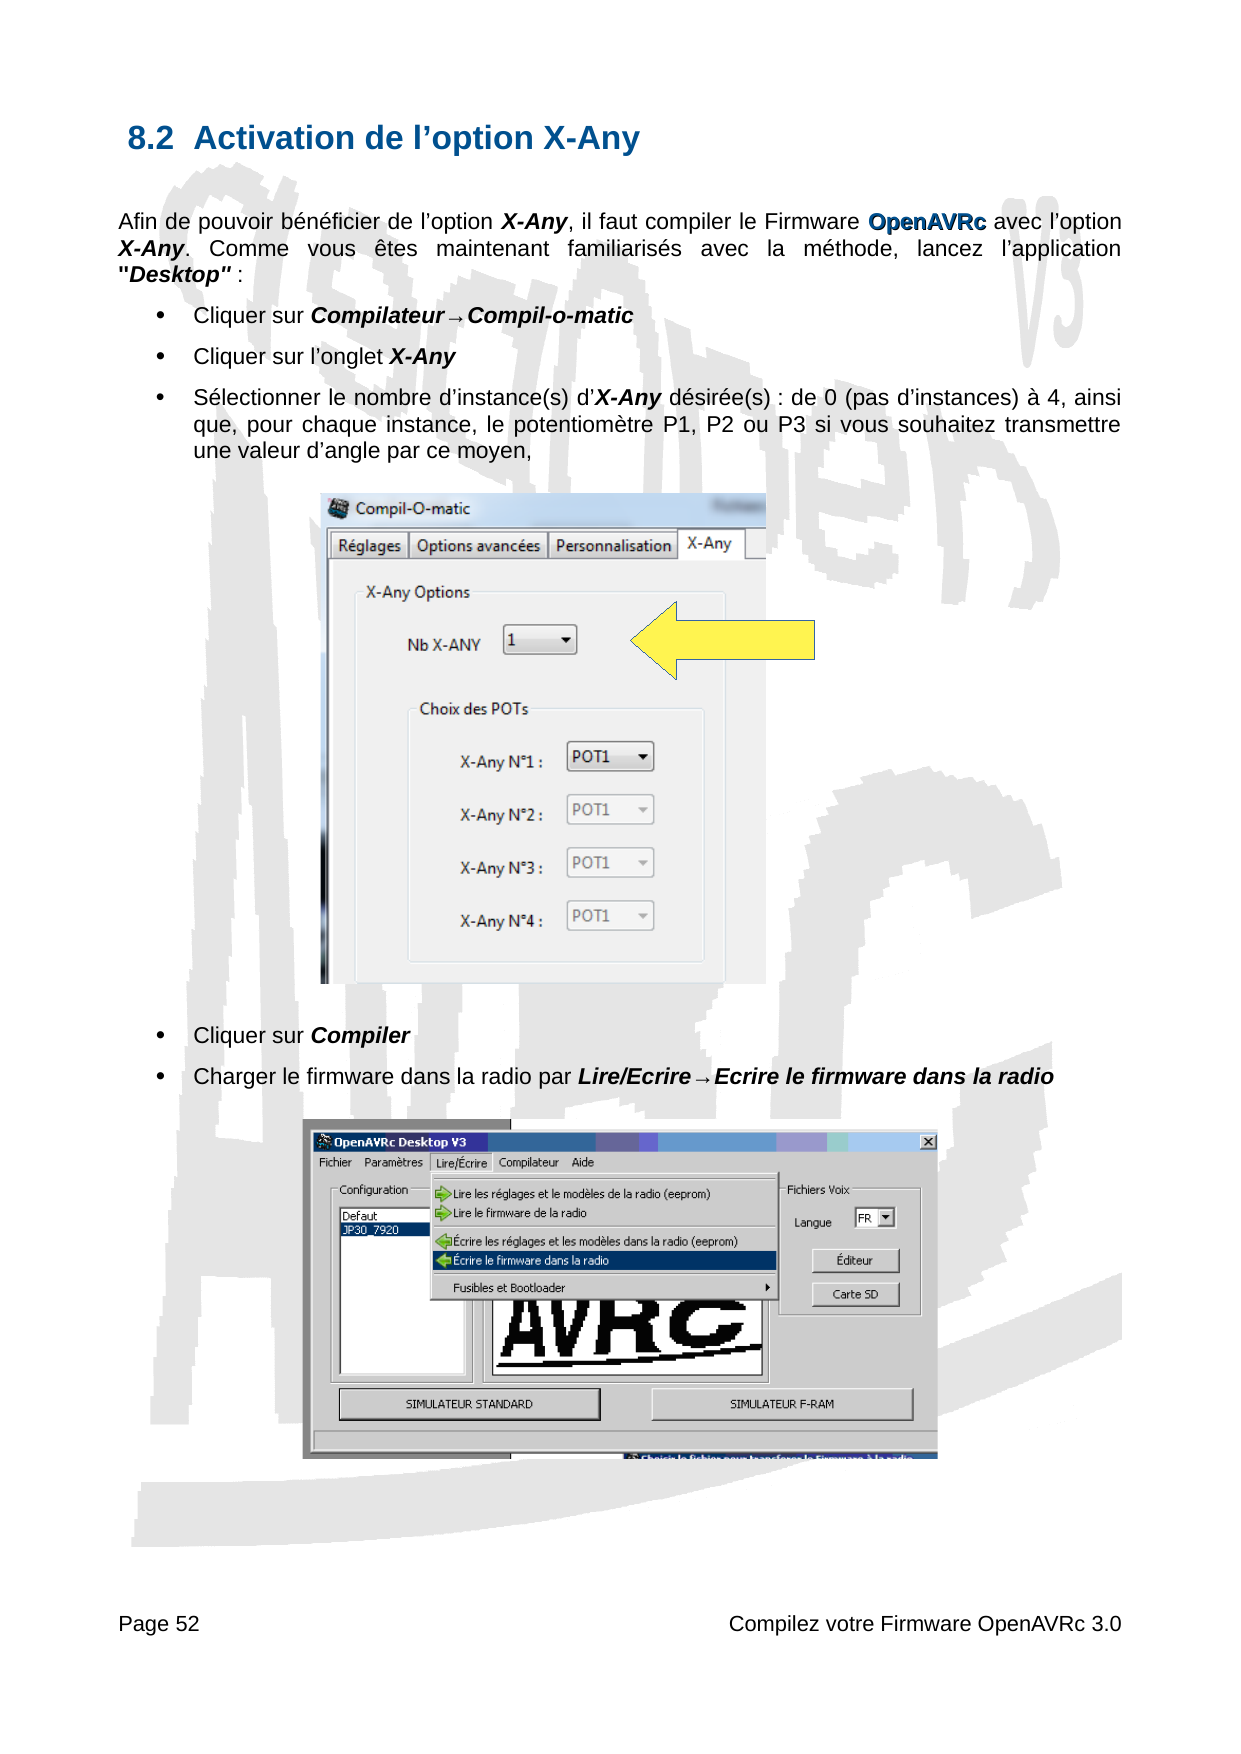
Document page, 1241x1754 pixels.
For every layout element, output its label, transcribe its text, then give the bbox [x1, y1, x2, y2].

list Cliquer sur l’onglet X-Any [156, 341, 1122, 370]
list Cliquer sur Compiler [156, 1020, 1122, 1049]
list Sélectionner le nombre d’instance(s) d’X-Any désirée(s) : de 0 (pas d’instances) à 4, ainsi que, pour chaque instance, le potentiomètre P1, P2 ou P3 si vous souhaitez transmettre une valeur d’angle par ce moyen, [156, 382, 1122, 464]
list Charger le firmware dans la radio par Lire/Ecrire→Ecrire le firmware dans la radio [156, 1061, 1122, 1090]
text Afin de pouvoir bénéficier de l’option X-Any, il faut compiler le Firmware OpenAVRc avec l’option X-Any. Comme vous êtes maintenant familiarisés avec la méthode, lancez l’application ''Desktop'' : [118, 208, 1122, 287]
list Cliquer sur Compilateur→Compil-o-matic [156, 300, 1122, 328]
subtitle Activation de l’option X-Any [118, 118, 1122, 157]
picture [320, 493, 766, 984]
